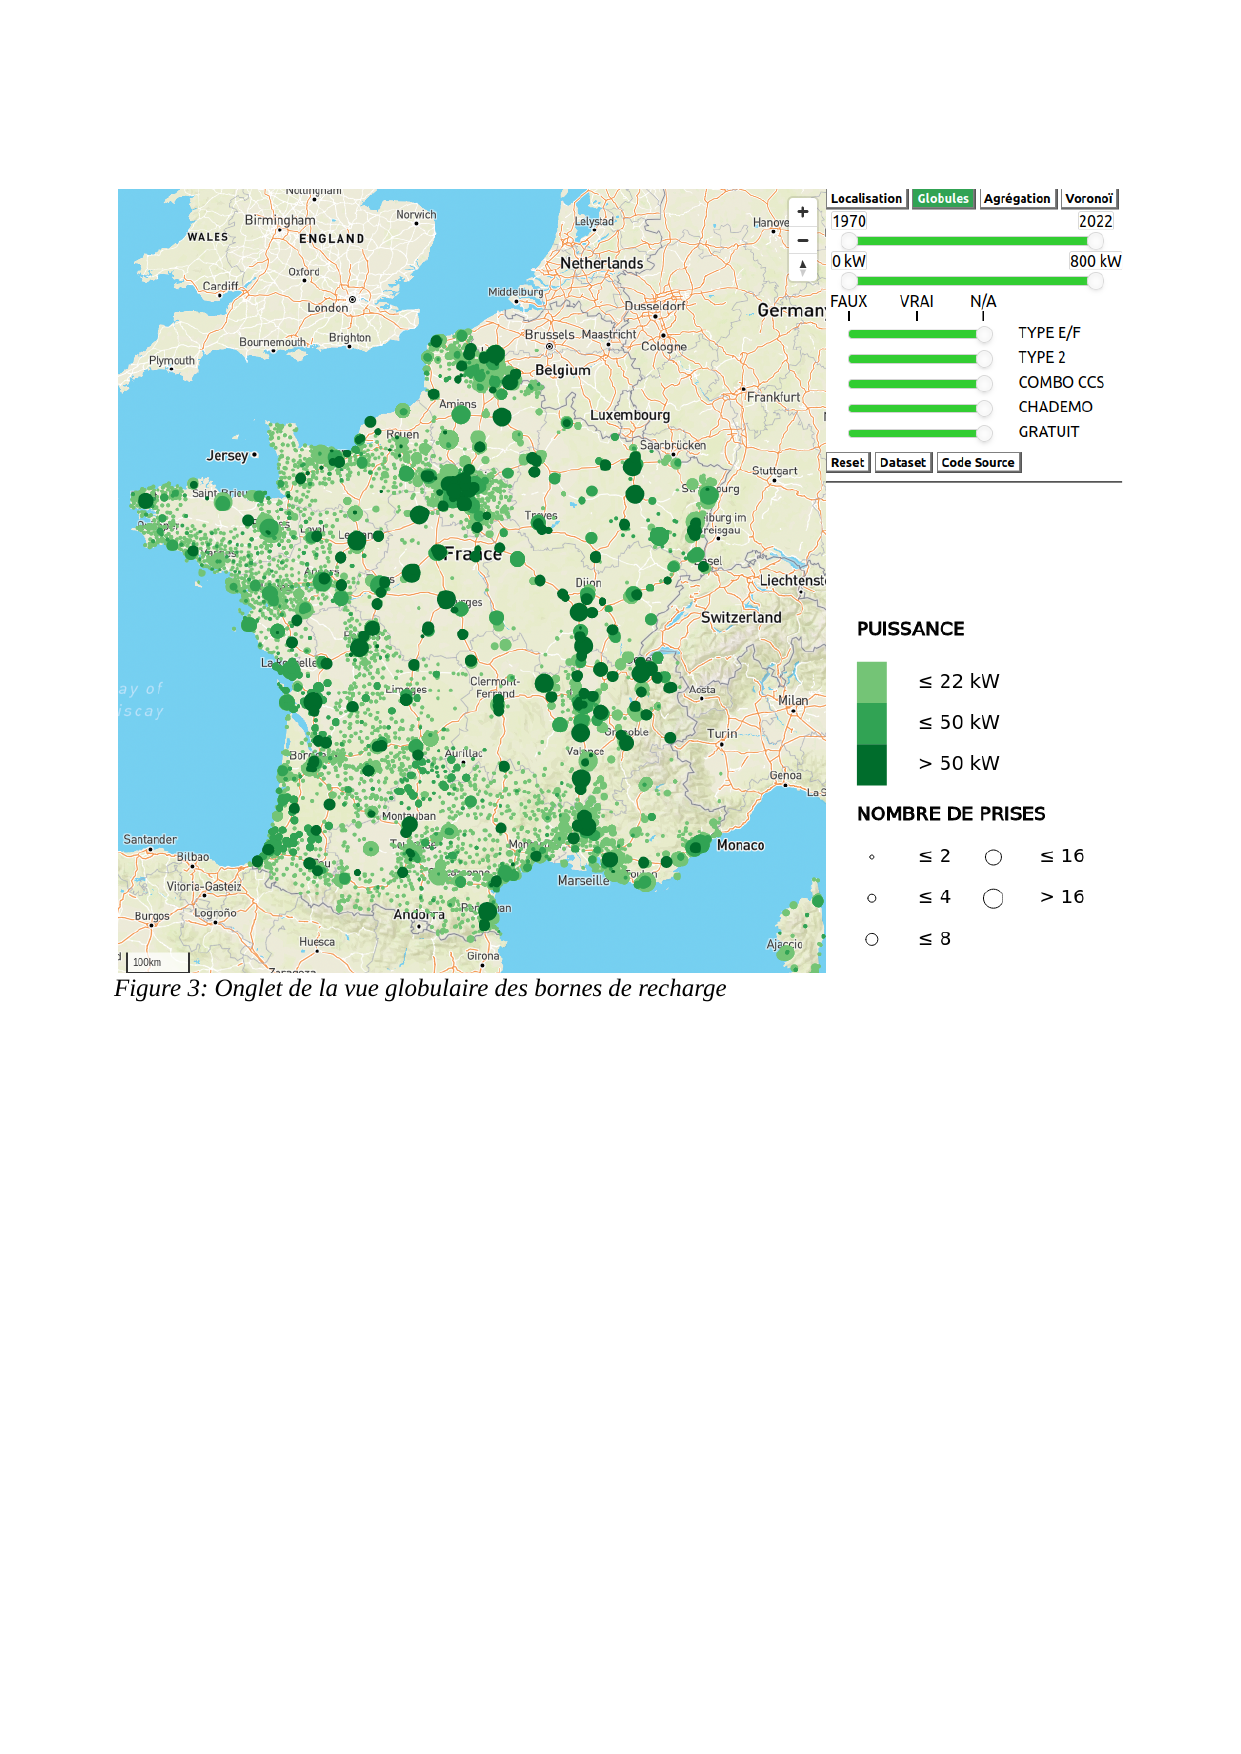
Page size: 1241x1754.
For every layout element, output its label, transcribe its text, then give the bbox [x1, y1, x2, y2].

text Figure 3: Onglet de la vue globulaire des bornes de recharge [114, 189, 1126, 1001]
picture [118, 189, 1123, 973]
